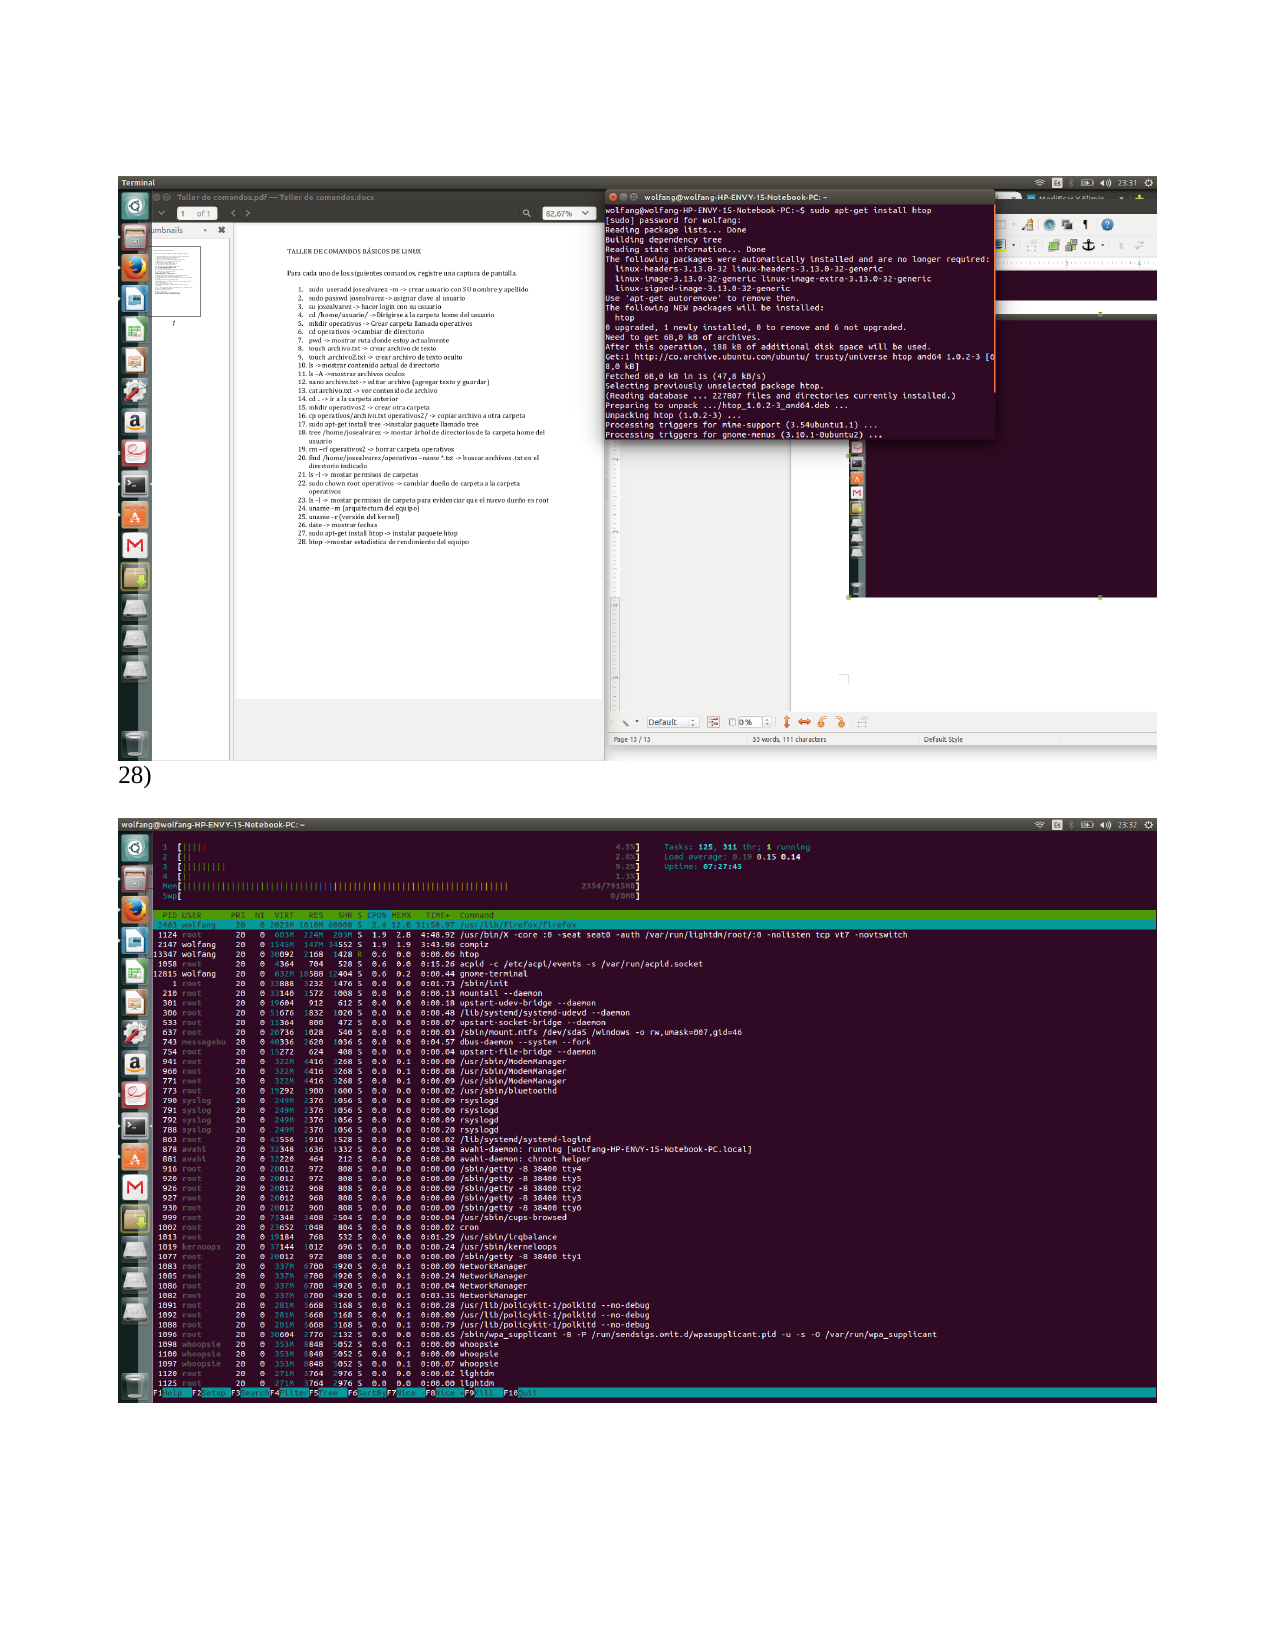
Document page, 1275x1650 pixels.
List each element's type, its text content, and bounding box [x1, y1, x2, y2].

picture [118, 818, 1157, 1403]
picture [118, 176, 1157, 761]
text 28) [118, 761, 1157, 789]
